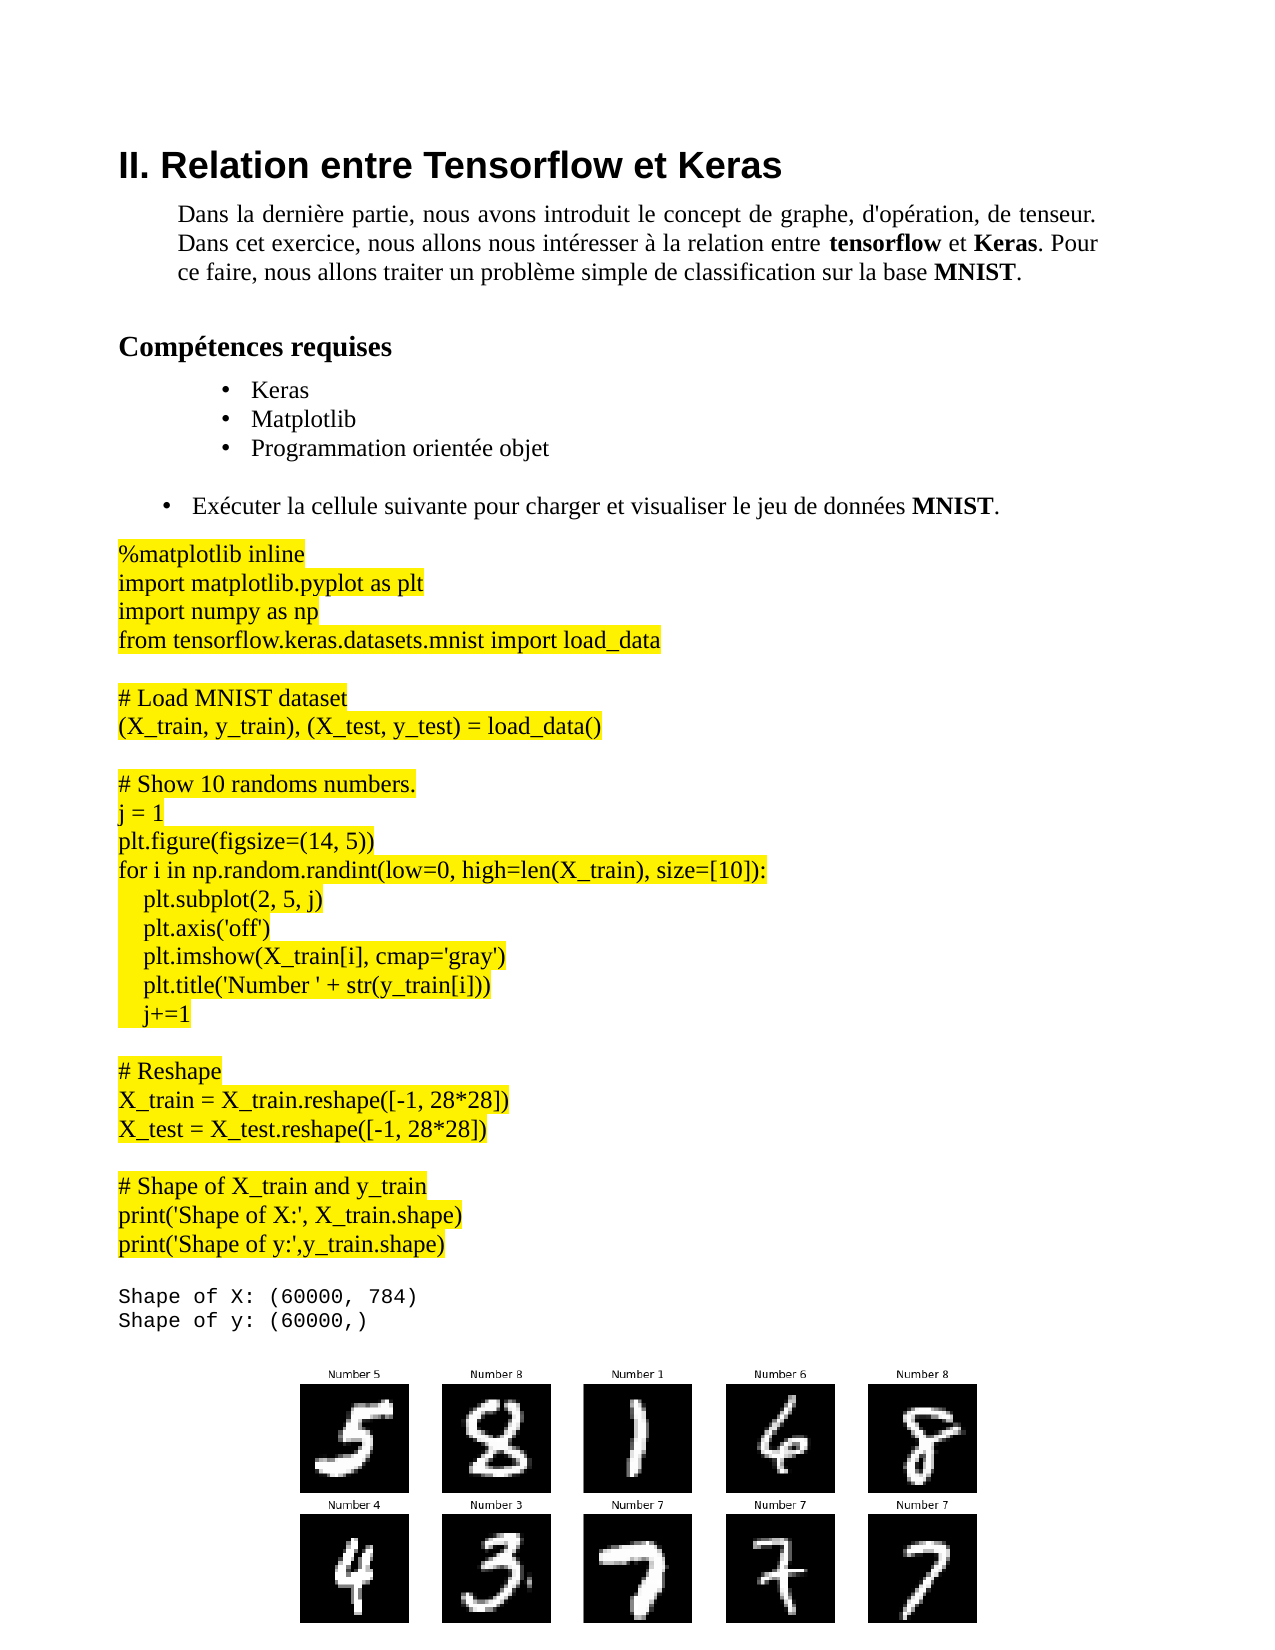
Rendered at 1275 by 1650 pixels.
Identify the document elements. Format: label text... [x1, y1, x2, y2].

text Dans la dernière partie, nous avons introduit le concept de graphe, d'opération, de tenseur. Dans cet exercice, nous allons nous intéresser à la relation entre tensorflow et Keras. Pour ce faire, nous allons traiter un problème simple de classification sur la base MNIST. [177, 199, 1098, 286]
text %matplotlib inline [118, 539, 1157, 568]
list Matplotlib [221, 404, 1098, 433]
text plt.axis('off') [118, 913, 1157, 941]
text j = 1 [118, 798, 1157, 826]
text plt.figure(figsize=(14, 5)) [118, 826, 1157, 855]
text X_train = X_train.reshape([-1, 28*28]) [118, 1085, 1157, 1114]
text X_test = X_test.reshape([-1, 28*28]) [118, 1114, 1157, 1143]
list Programmation orientée objet [221, 433, 1098, 462]
text plt.subplot(2, 5, j) [118, 884, 1157, 913]
text Shape of X: (60000, 784) [118, 1286, 1157, 1310]
picture [293, 1363, 982, 1629]
text print('Shape of X:', X_train.shape) [118, 1200, 1157, 1229]
text Shape of y: (60000,) [118, 1310, 1157, 1334]
text # Show 10 randoms numbers. [118, 769, 1157, 798]
text # Reshape [118, 1056, 1157, 1085]
text # Load MNIST dataset [118, 683, 1157, 711]
list Keras [221, 376, 1098, 404]
text plt.imshow(X_train[i], cmap='gray') [118, 941, 1157, 970]
text # Shape of X_train and y_train [118, 1171, 1157, 1200]
text plt.title('Number ' + str(y_train[i])) [118, 970, 1157, 999]
text import matplotlib.pyplot as plt [118, 568, 1157, 596]
list Exécuter la cellule suivante pour charger et visualiser le jeu de données MNIST. [162, 491, 1157, 520]
text (X_train, y_train), (X_test, y_test) = load_data() [118, 711, 1157, 740]
text for i in np.random.randint(low=0, high=len(X_train), size=[10]): [118, 855, 1157, 884]
subtitle Compétences requises [118, 329, 1157, 363]
text import numpy as np [118, 596, 1157, 625]
text print('Shape of y:',y_train.shape) [118, 1229, 1157, 1258]
subtitle II. Relation entre Tensorflow et Keras [118, 143, 1157, 187]
text j+=1 [118, 999, 1157, 1028]
text from tensorflow.keras.datasets.mnist import load_data [118, 625, 1157, 654]
